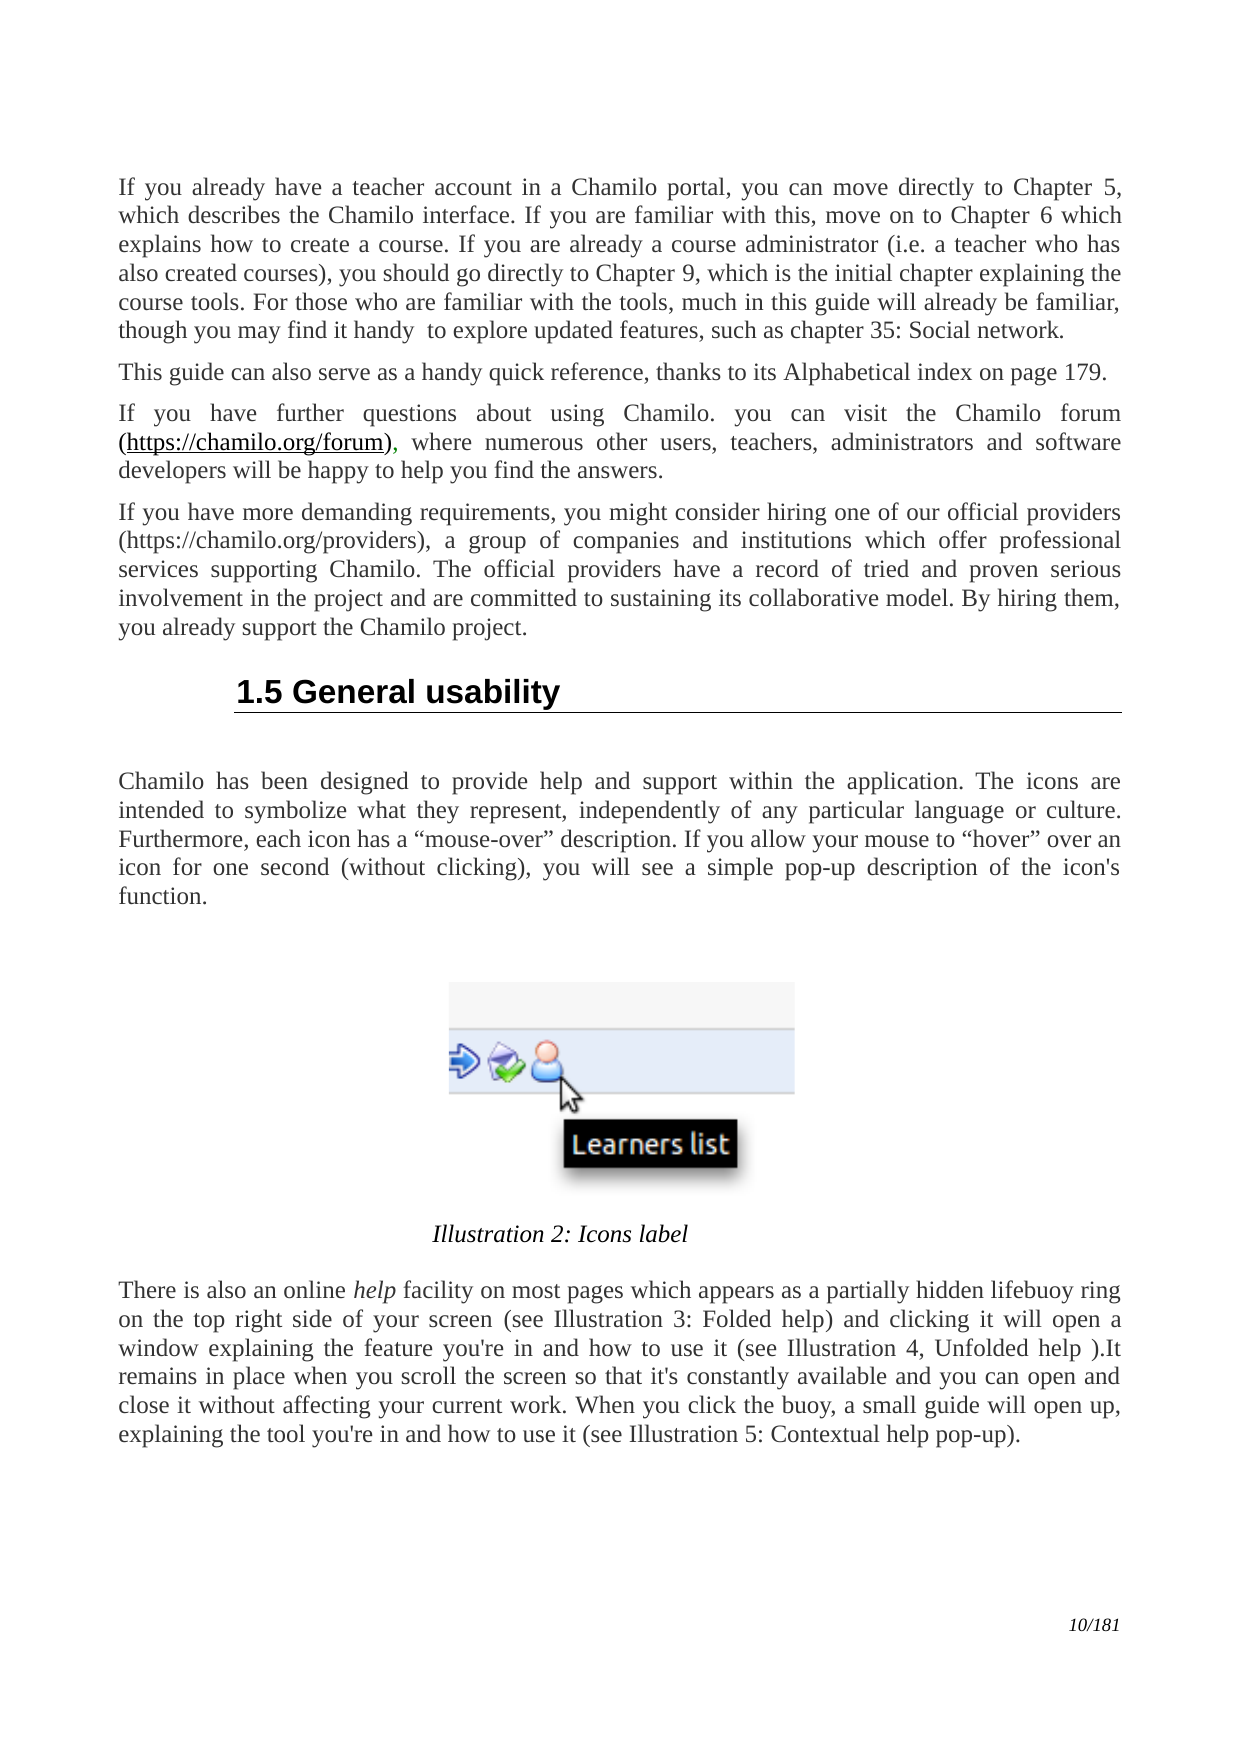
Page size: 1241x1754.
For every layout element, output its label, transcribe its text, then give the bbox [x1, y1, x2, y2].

text This guide can also serve as a handy quick reference, thanks to its Alphabetical index on page 183. [118, 357, 1122, 385]
text There is also an online help facility on most pages which appears as a partially hidden lifebuoy ring on the top right side of your screen (see Illustration 3: Folded help) and clicking it will open a window explaining the feature you're in and how to use it (see Illustration 4, Unfolded help ).It remains in place when you scroll the screen so that it's constantly available and you can open and close it without affecting your current work. When you click the buoy, a small guide will open up, explaining the tool you're in and how to use it (see Illustration 5: Contextual help pop-up). [118, 1275, 1122, 1448]
text Chamilo has been designed to provide help and support within the application. The icons are intended to symbolize what they represent, independently of any particular language or culture. Furthermore, each icon has a “mouse-over” description. If you allow your mouse to “hover” over an icon for one second (without clicking), you will see a simple pop-up description of the icon's function. [118, 766, 1122, 910]
text If you already have a teacher account in a Chamilo portal, you can move directly to Chapter 5, which describes the Chamilo interface. If you are familiar with this, move on to Chapter 6 which explains how to create a course. If you are already a course administrator (i.e. a teacher who has also created courses), you should go directly to Chapter 9, which is the initial chapter explaining the course tools. For those who are familiar with the tools, much in this guide will already be familiar, though you may find it handy to explore updated features, such as chapter 35: Social network. [118, 172, 1122, 344]
subtitle General usability [234, 672, 1122, 712]
text If you have further questions about using Chamilo. you can visit the Chamilo forum (https://chamilo.org/forum), where numerous other users, teachers, administrators and software developers will be happy to help you find the answers. [118, 398, 1122, 484]
text Illustration 2: Icons label [432, 1219, 808, 1245]
text If you have more demanding requirements, you might consider hiring one of our official providers (https://chamilo.org/providers), a group of companies and institutions which offer professional services supporting Chamilo. The official providers have a record of tried and proven serious involvement in the project and are committed to sustaining its collaborative model. By hiring them, you already support the Chamilo project. [118, 497, 1122, 640]
picture [448, 982, 795, 1211]
